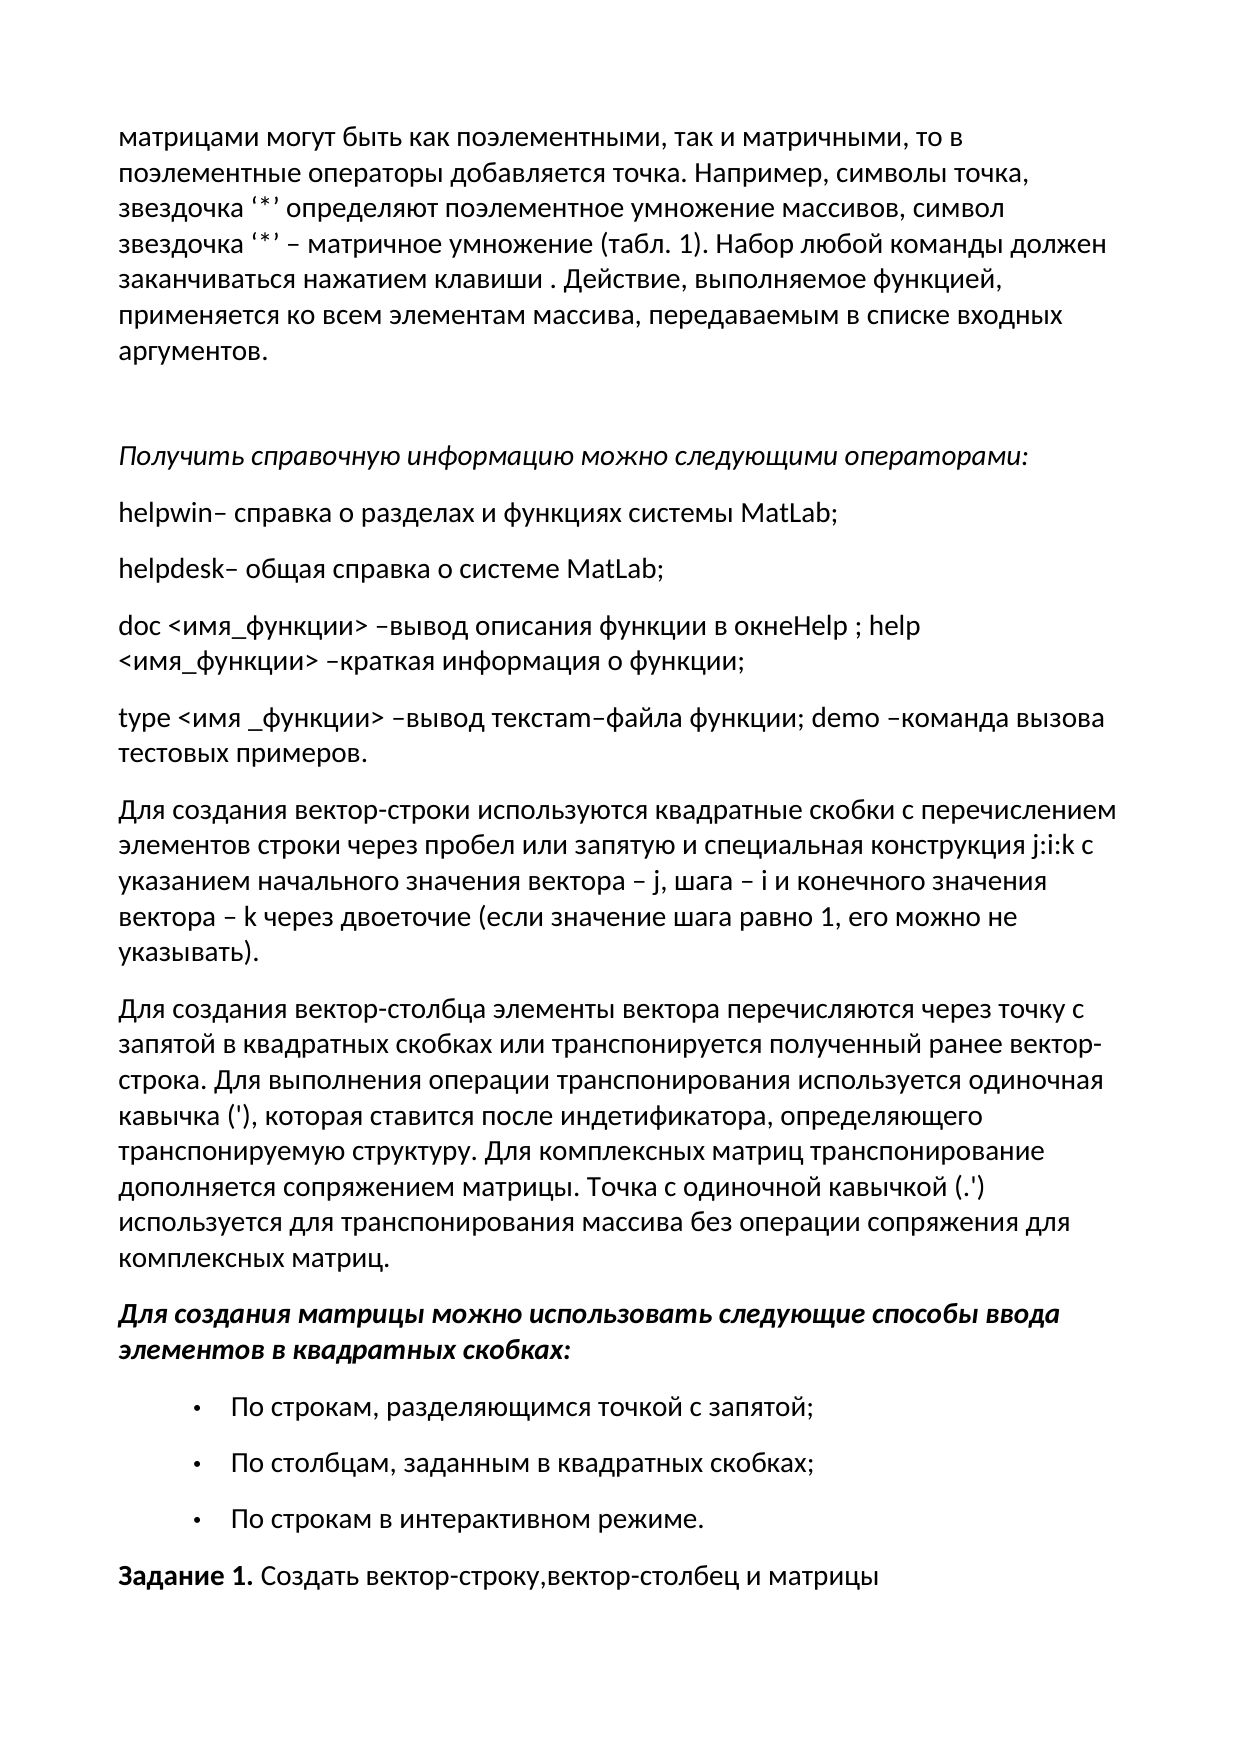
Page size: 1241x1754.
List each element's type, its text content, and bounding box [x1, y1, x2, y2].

list По строкам, разделяющимся точкой с запятой; [193, 1388, 1122, 1423]
list По столбцам, заданным в квадратных скобках; [193, 1444, 1122, 1480]
text Для создания матрицы можно использовать следующие способы ввода элементов в квадратных скобках: [118, 1296, 1122, 1367]
text doc <имя_функции> –вывод описания функции в окнеHelp ; help <имя_функции> –краткая информация о функции; [118, 607, 1122, 678]
text helpwin– справка о разделах и функциях системы MatLab; [118, 494, 1122, 529]
text Получить справочную информацию можно следующими операторами: [118, 437, 1122, 473]
text матрицами могут быть как поэлементными, так и матричными, то в поэлементные операторы добавляется точка. Например, символы точка, звездочка ‘*’ определяют поэлементное умножение массивов, символ звездочка ‘*’ – матричное умножение (табл. 1). Набор любой команды должен заканчиваться нажатием клавиши . Действие, выполняемое функцией, применяется ко всем элементам массива, передаваемым в списке входных аргументов. [118, 118, 1122, 367]
list По строкам в интерактивном режиме. [193, 1501, 1122, 1536]
text Для создания вектор-столбца элементы вектора перечисляются через точку с запятой в квадратных скобках или транспонируется полученный ранее вектор-строка. Для выполнения операции транспонирования используется одиночная кавычка ('), которая ставится после индетификатора, определяющего транспонируемую структуру. Для комплексных матриц транспонирование дополняется сопряжением матрицы. Точка с одиночной кавычкой (.') используется для транспонирования массива без операции сопряжения для комплексных матриц. [118, 990, 1122, 1275]
text Задание 1. Создать вектор-строку,вектор-столбец и матрицы [118, 1557, 1122, 1593]
text helpdesk– общая справка о системе MatLab; [118, 550, 1122, 586]
text type <имя _функции> –вывод текстаm–файла функции; demo –команда вызова тестовых примеров. [118, 699, 1122, 770]
text Для создания вектор-строки используются квадратные скобки с перечислением элементов строки через пробел или запятую и специальная конструкция j:i:k с указанием начального значения вектора – j, шага – i и конечного значения вектора – k через двоеточие (если значение шага равно 1, его можно не указывать). [118, 791, 1122, 969]
